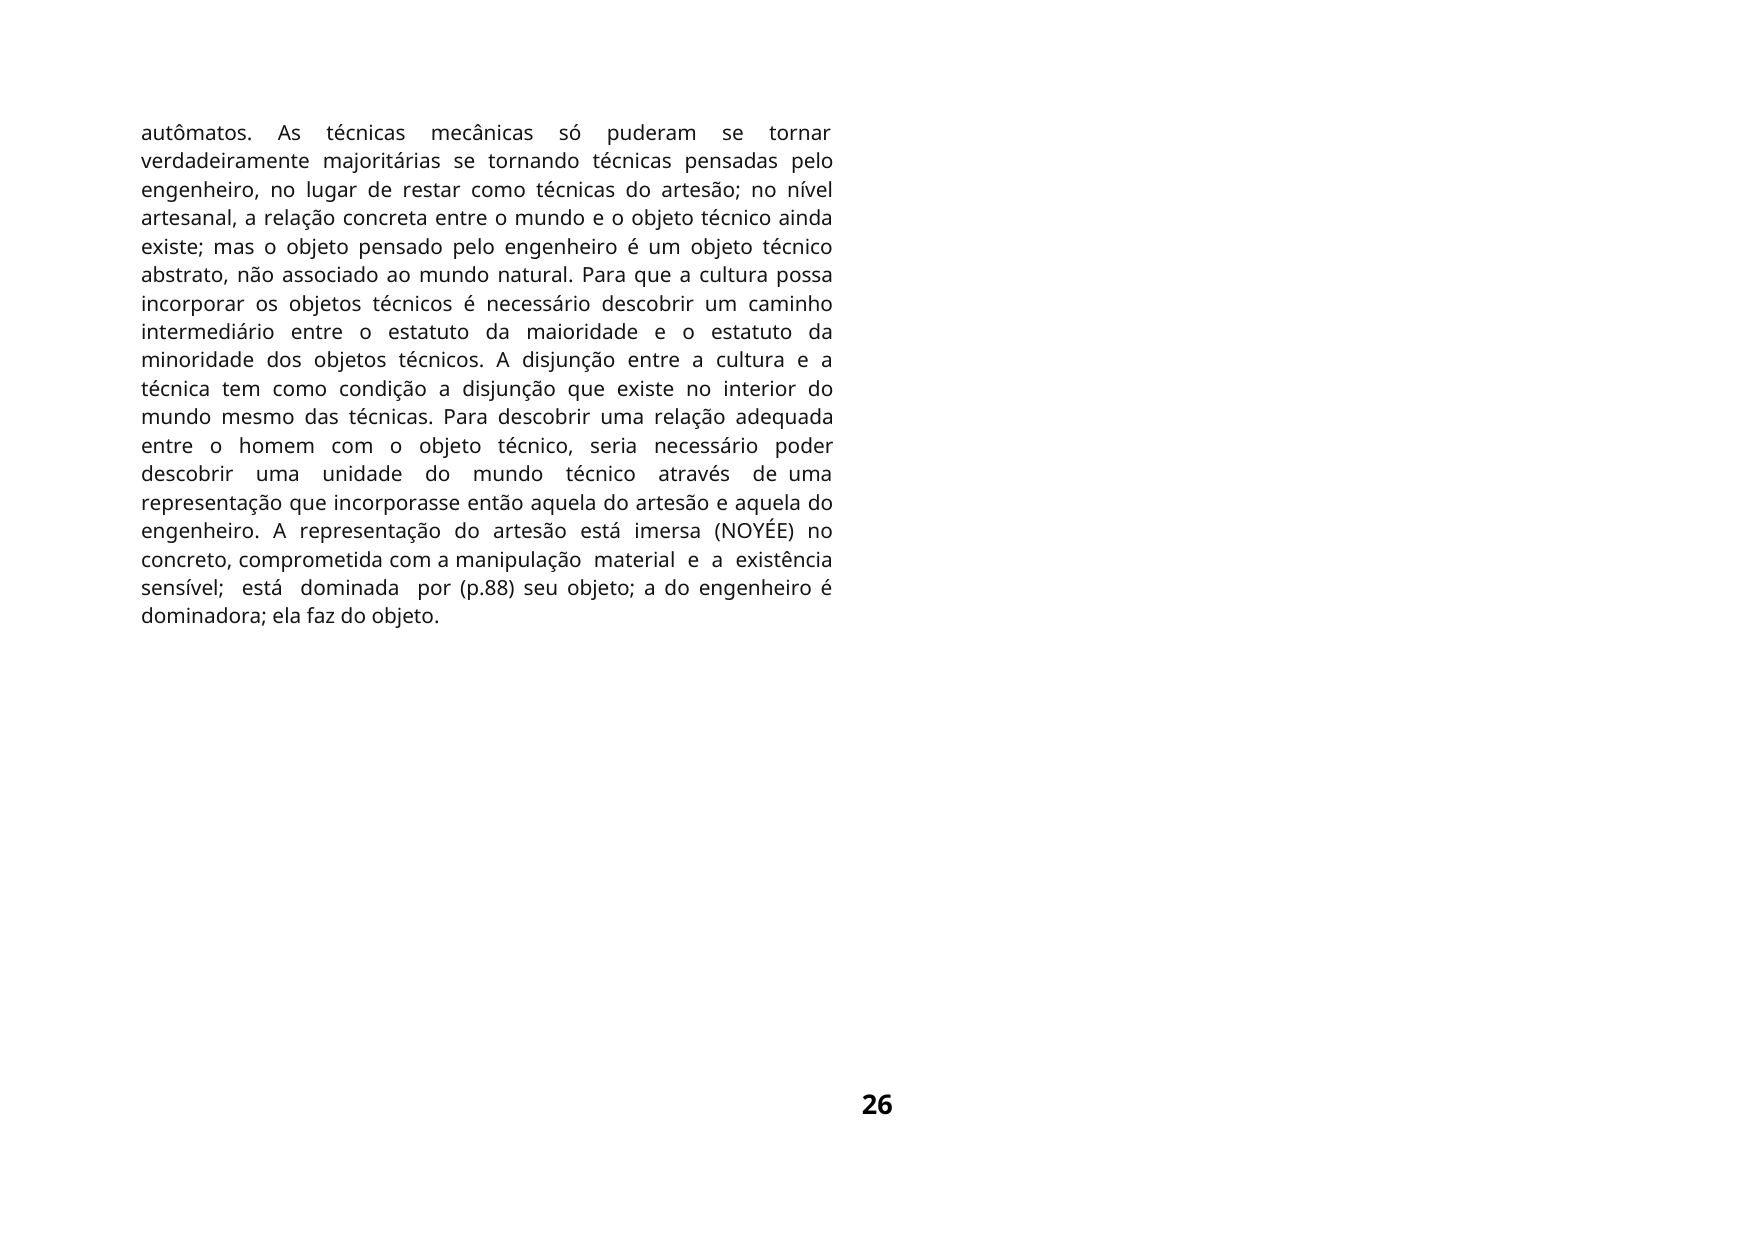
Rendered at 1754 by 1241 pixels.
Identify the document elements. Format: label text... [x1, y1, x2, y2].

text autômatos. As técnicas mecânicas só puderam se tornar verdadeiramente majoritárias se tornando técnicas pensadas pelo engenheiro, no lugar de restar como técnicas do artesão; no nível artesanal, a relação concreta entre o mundo e o objeto técnico ainda existe; mas o objeto pensado pelo engenheiro é um objeto técnico abstrato, não associado ao mundo natural. Para que a cultura possa incorporar os objetos técnicos é necessário descobrir um caminho intermediário entre o estatuto da maioridade e o estatuto da minoridade dos objetos técnicos. A disjunção entre a cultura e a técnica tem como condição a disjunção que existe no interior do mundo mesmo das técnicas. Para descobrir uma relação adequada entre o homem com o objeto técnico, seria necessário poder descobrir uma unidade do mundo técnico através de uma representação que incorporasse então aquela do artesão e aquela do engenheiro. A representação do artesão está imersa (NOYÉE) no concreto, comprometida com a manipulação material e a existência sensível; está dominada por (p.88) seu objeto; a do engenheiro é dominadora; ela faz do objeto. [141, 118, 834, 630]
